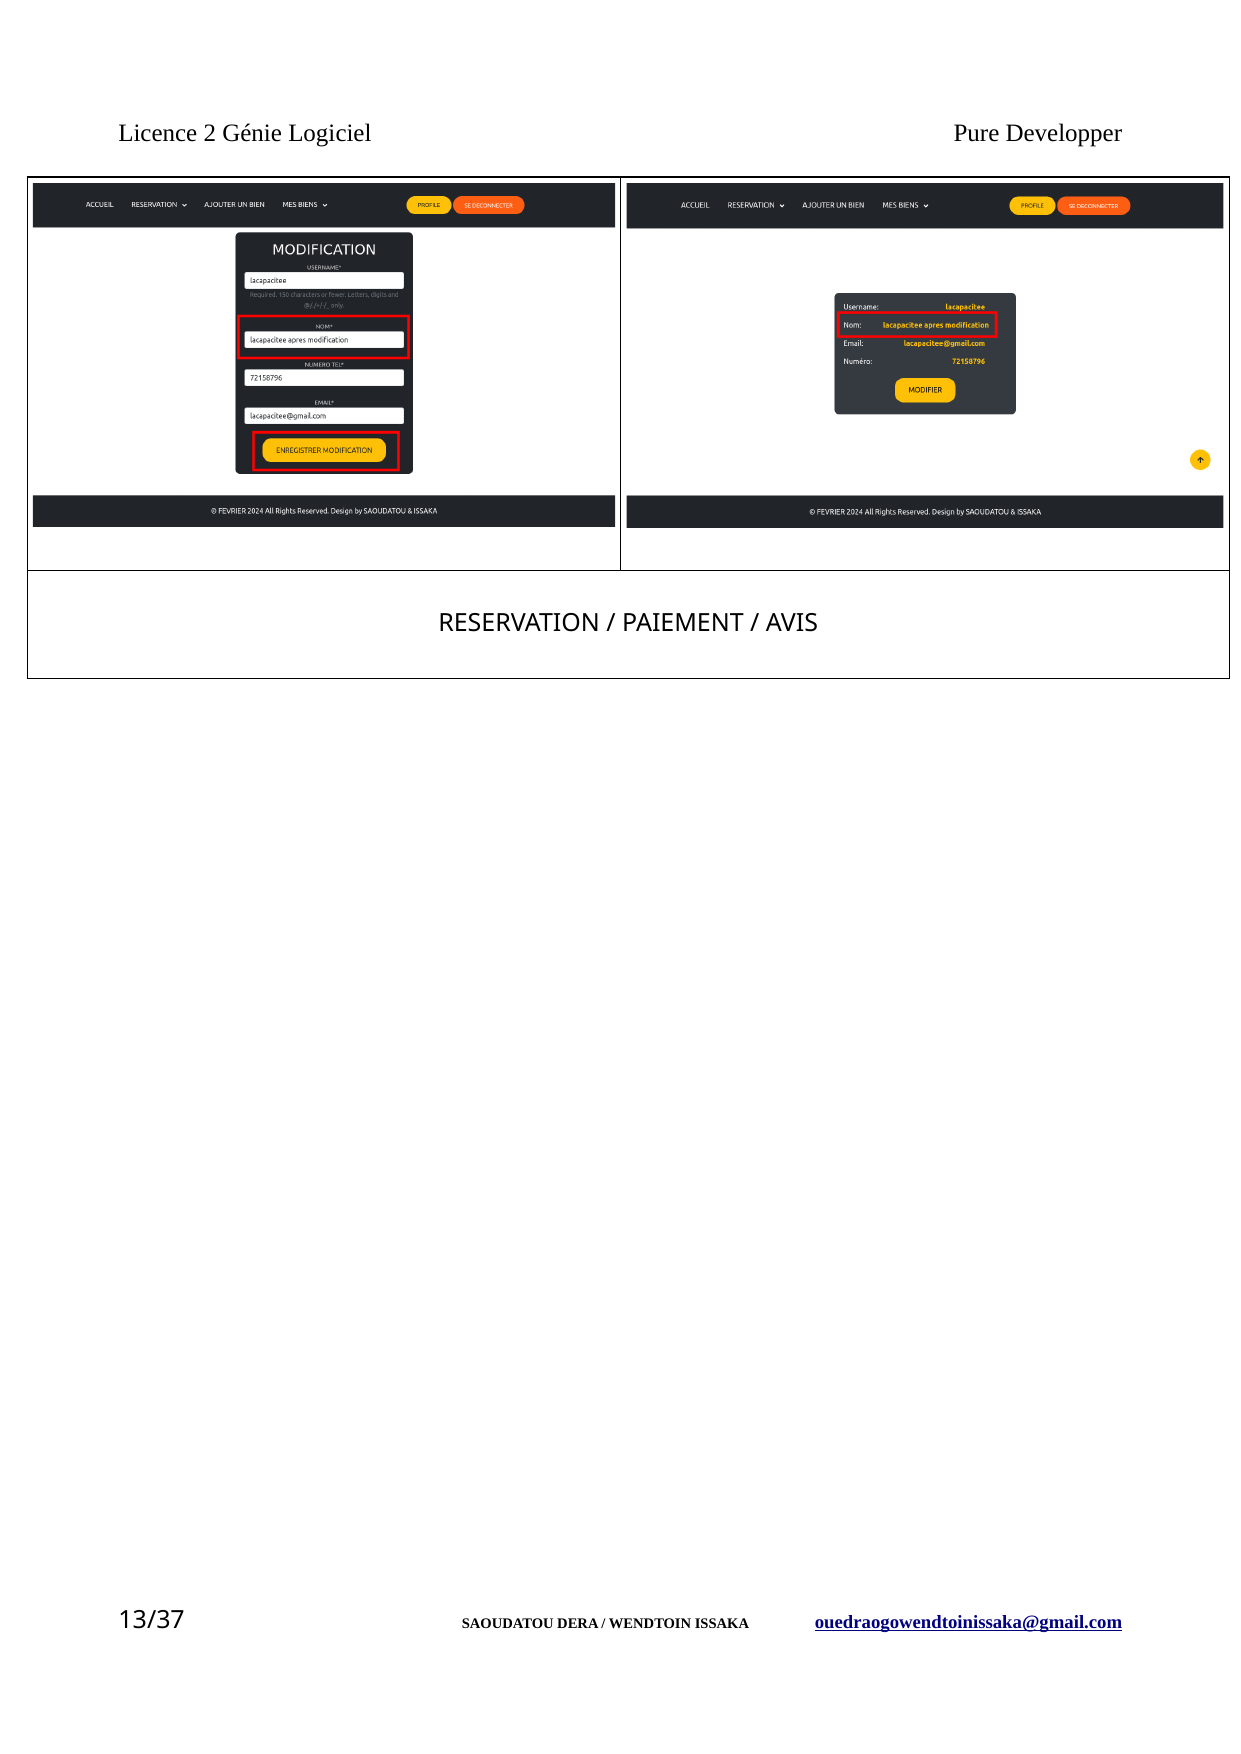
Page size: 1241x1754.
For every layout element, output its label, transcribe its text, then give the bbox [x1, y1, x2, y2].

table_cell [621, 178, 1229, 569]
table_cell [28, 178, 620, 569]
picture [626, 183, 1224, 535]
picture [32, 183, 615, 534]
table_cell RESERVATION / PAIEMENT / AVIS [28, 571, 1229, 678]
